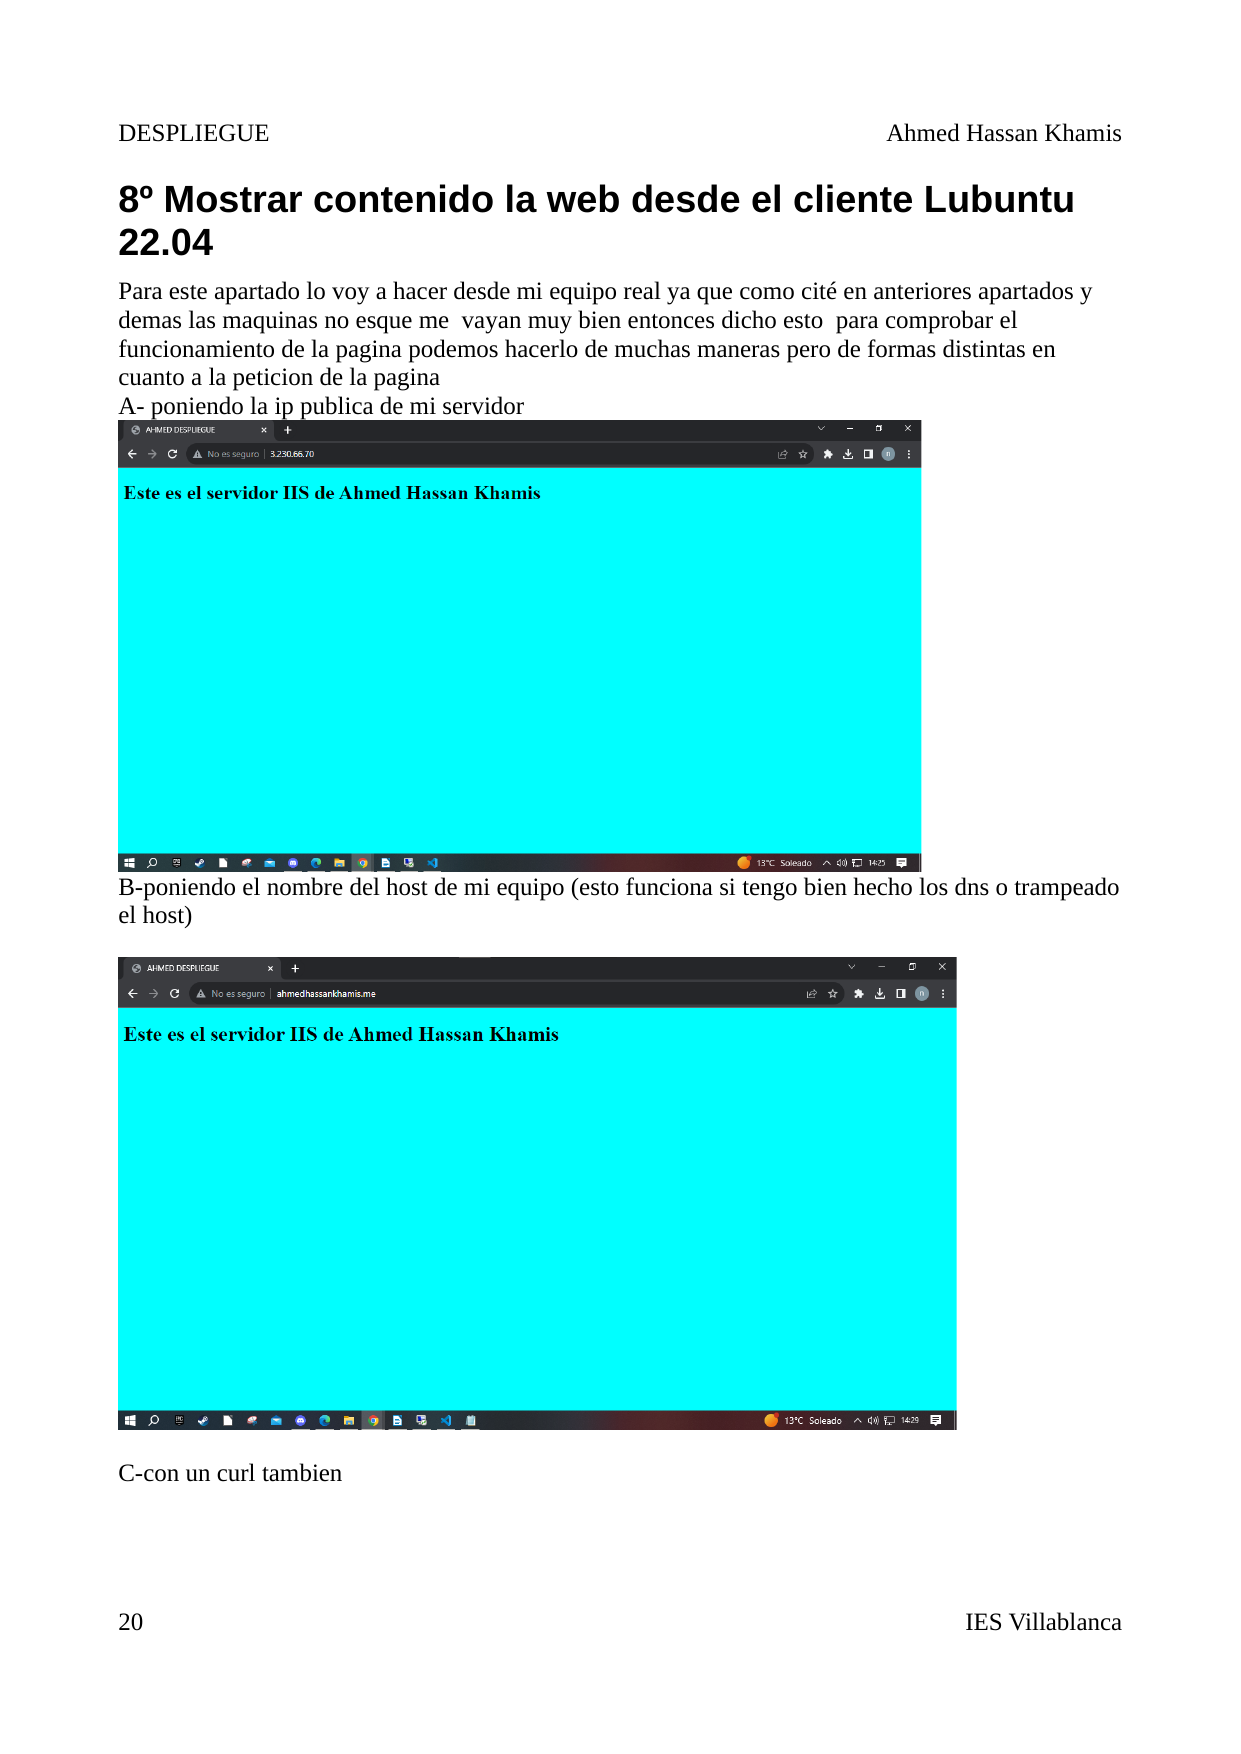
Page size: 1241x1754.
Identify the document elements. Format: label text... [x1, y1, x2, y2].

text A- poniendo la ip publica de mi servidor [118, 391, 1122, 420]
text C-con un curl tambien [118, 1458, 1122, 1487]
text B-poniendo el nombre del host de mi equipo (esto funciona si tengo bien hecho los dns o trampeado el host) [118, 872, 1122, 929]
subtitle 8º Mostrar contenido la web desde el cliente Lubuntu 22.04 [118, 176, 1122, 264]
picture [118, 420, 922, 872]
text Para este apartado lo voy a hacer desde mi equipo real ya que como cité en anteriores apartados y demas las maquinas no esque me vayan muy bien entonces dicho esto para comprobar el funcionamiento de la pagina podemos hacerlo de muchas maneras pero de formas distintas en cuanto a la peticion de la pagina [118, 276, 1122, 391]
picture [118, 957, 957, 1430]
